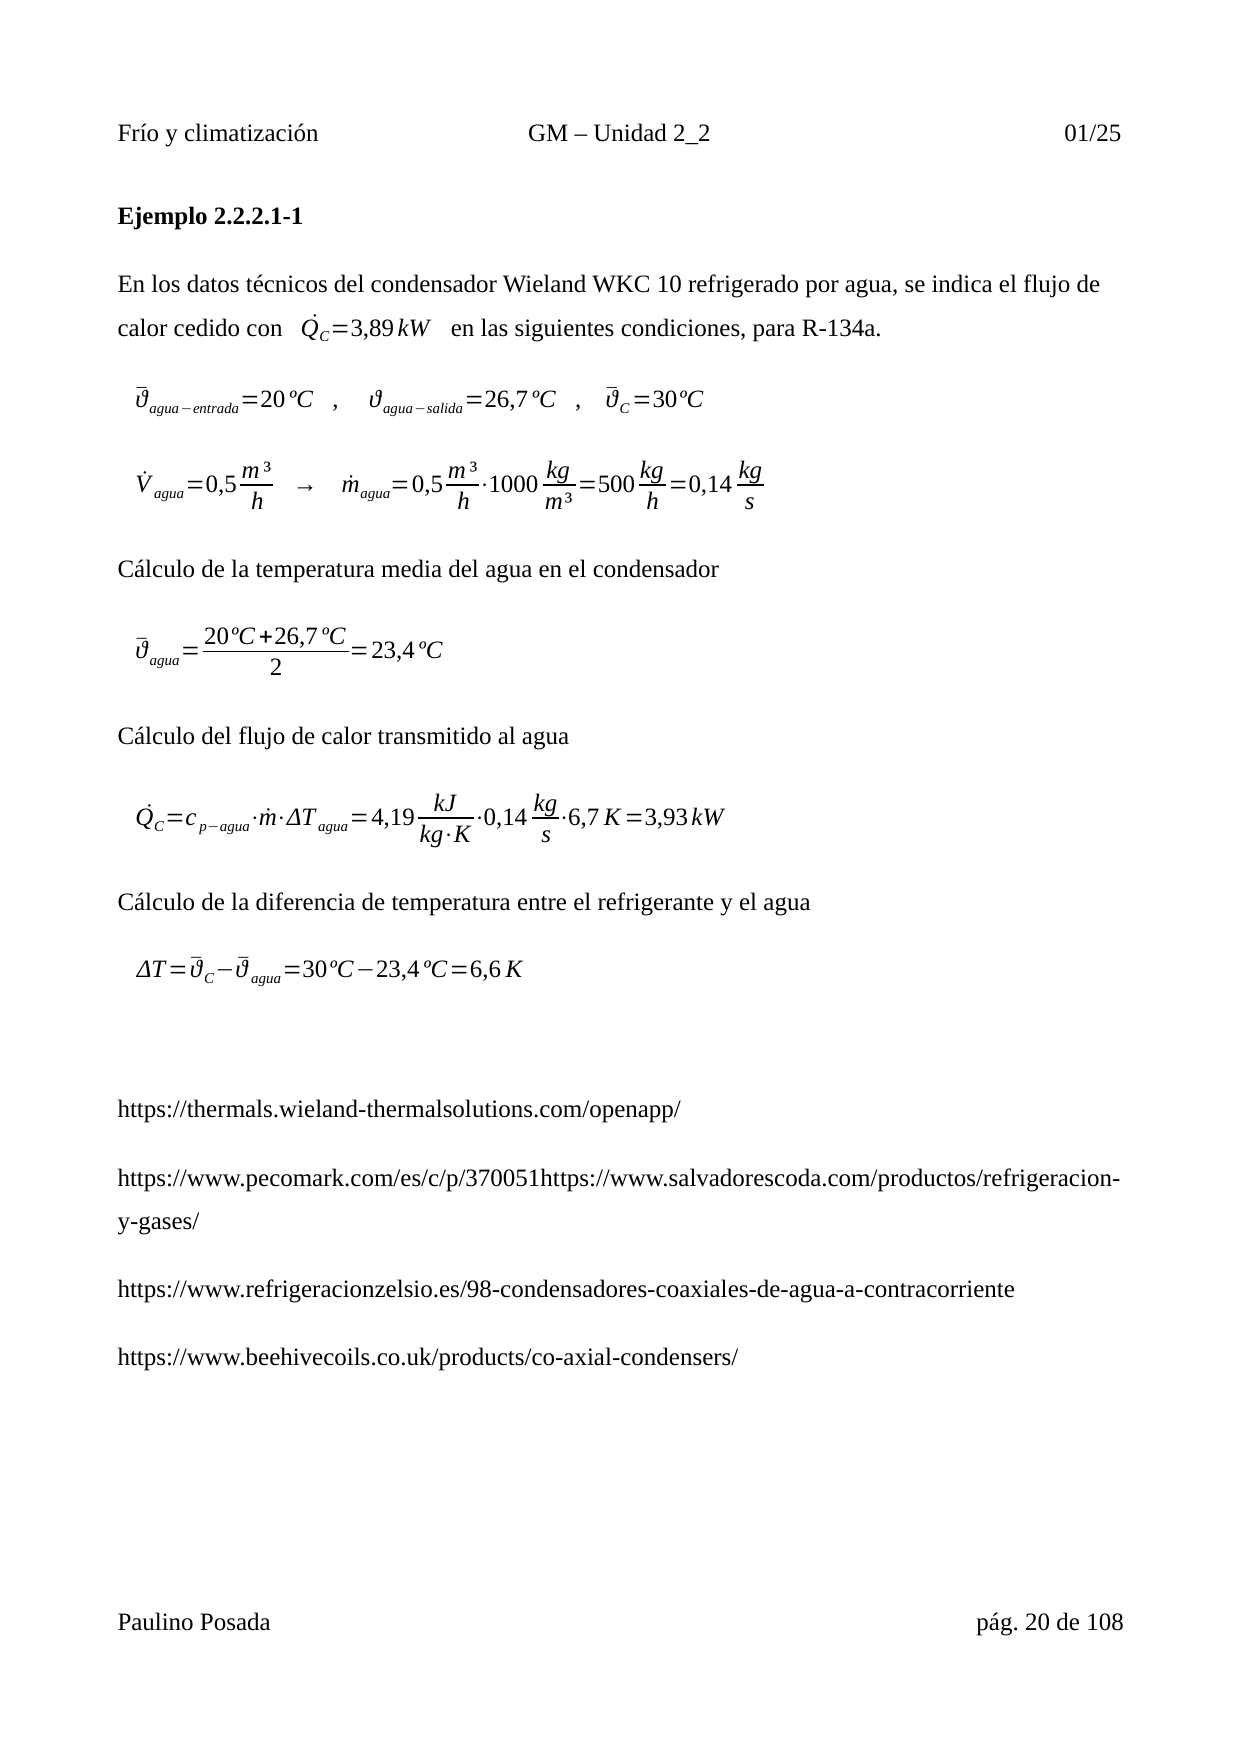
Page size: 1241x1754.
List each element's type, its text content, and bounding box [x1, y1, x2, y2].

text , , [117, 384, 1123, 417]
text https://www.refrigeracionzelsio.es/98-condensadores-coaxiales-de-agua-a-contracorriente [117, 1274, 1123, 1303]
text https://www.beehivecoils.co.uk/products/co-axial-condensers/ [117, 1342, 1123, 1371]
text https://www.pecomark.com/es/c/p/370051https://www.salvadorescoda.com/productos/refrigeracion-y-gases/ [117, 1163, 1123, 1234]
text Cálculo del flujo de calor transmitido al agua [117, 721, 1123, 750]
text Cálculo de la temperatura media del agua en el condensador [117, 554, 1123, 583]
text https://thermals.wieland-thermalsolutions.com/openapp/ [117, 1094, 1123, 1123]
text Cálculo de la diferencia de temperatura entre el refrigerante y el agua [117, 887, 1123, 916]
text Ejemplo 2.2.2.1-1 [117, 201, 1123, 230]
text En los datos técnicos del condensador Wieland WKC 10 refrigerado por agua, se indica el flujo de calor cedido conen las siguientes condiciones, para R-134a. [117, 269, 1123, 345]
text → [117, 456, 1123, 515]
